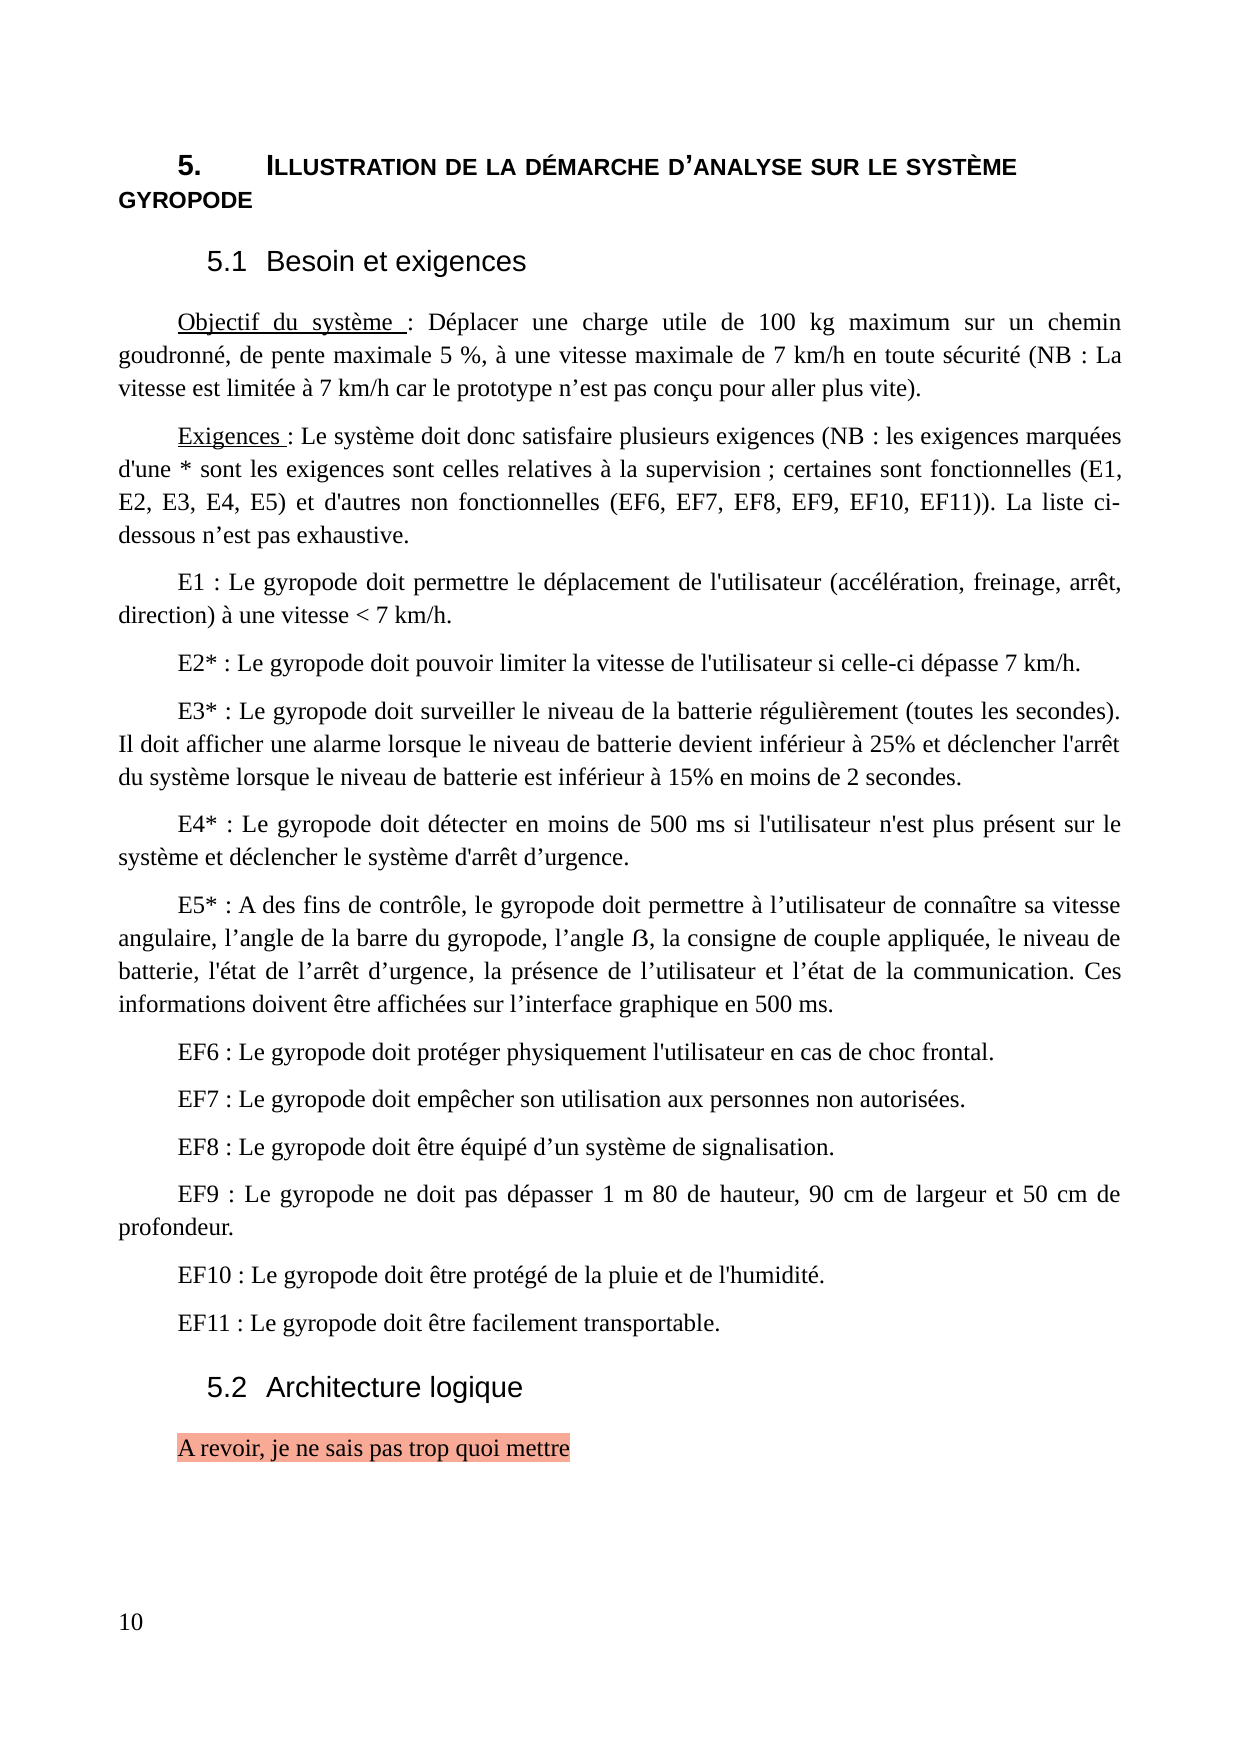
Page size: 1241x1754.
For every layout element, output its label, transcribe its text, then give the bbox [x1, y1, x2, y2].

text E2* : Le gyropode doit pouvoir limiter la vitesse de l'utilisateur si celle-ci dépasse 7 km/h. [118, 648, 1122, 677]
text EF6 : Le gyropode doit protéger physiquement l'utilisateur en cas de choc frontal. [118, 1037, 1122, 1065]
text EF9 : Le gyropode ne doit pas dépasser 1 m 80 de hauteur, 90 cm de largeur et 50 cm de profondeur. [118, 1179, 1122, 1241]
subtitle Illustration de la démarche d’analyse sur le système gyropode [118, 148, 1122, 215]
subtitle Architecture logique [118, 1370, 1122, 1404]
text EF10 : Le gyropode doit être protégé de la pluie et de l'humidité. [118, 1260, 1122, 1289]
subtitle Besoin et exigences [118, 244, 1122, 278]
text EF7 : Le gyropode doit empêcher son utilisation aux personnes non autorisées. [118, 1084, 1122, 1113]
text EF8 : Le gyropode doit être équipé d’un système de signalisation. [118, 1132, 1122, 1161]
text Objectif du système : Déplacer une charge utile de 100 kg maximum sur un chemin goudronné, de pente maximale 5 %, à une vitesse maximale de 7 km/h en toute sécurité (NB : La vitesse est limitée à 7 km/h car le prototype n’est pas conçu pour aller plus vite). [118, 307, 1122, 402]
text EF11 : Le gyropode doit être facilement transportable. [118, 1308, 1122, 1336]
text E3* : Le gyropode doit surveiller le niveau de la batterie régulièrement (toutes les secondes). Il doit afficher une alarme lorsque le niveau de batterie devient inférieur à 25% et déclencher l'arrêt du système lorsque le niveau de batterie est inférieur à 15% en moins de 2 secondes. [118, 696, 1122, 791]
text A revoir, je ne sais pas trop quoi mettre [118, 1433, 1122, 1462]
text E5* : A des fins de contrôle, le gyropode doit permettre à l’utilisateur de connaître sa vitesse angulaire, l’angle de la barre du gyropode, l’angle ẞ, la consigne de couple appliquée, le niveau de batterie, l'état de l’arrêt d’urgence, la présence de l’utilisateur et l’état de la communication. Ces informations doivent être affichées sur l’interface graphique en 500 ms. [118, 890, 1122, 1018]
text E4* : Le gyropode doit détecter en moins de 500 ms si l'utilisateur n'est plus présent sur le système et déclencher le système d'arrêt d’urgence. [118, 809, 1122, 871]
text E1 : Le gyropode doit permettre le déplacement de l'utilisateur (accélération, freinage, arrêt, direction) à une vitesse < 7 km/h. [118, 567, 1122, 629]
text Exigences : Le système doit donc satisfaire plusieurs exigences (NB : les exigences marquées d'une * sont les exigences sont celles relatives à la supervision ; certaines sont fonctionnelles (E1, E2, E3, E4, E5) et d'autres non fonctionnelles (EF6, EF7, EF8, EF9, EF10, EF11)). La liste ci-dessous n’est pas exhaustive. [118, 421, 1122, 549]
